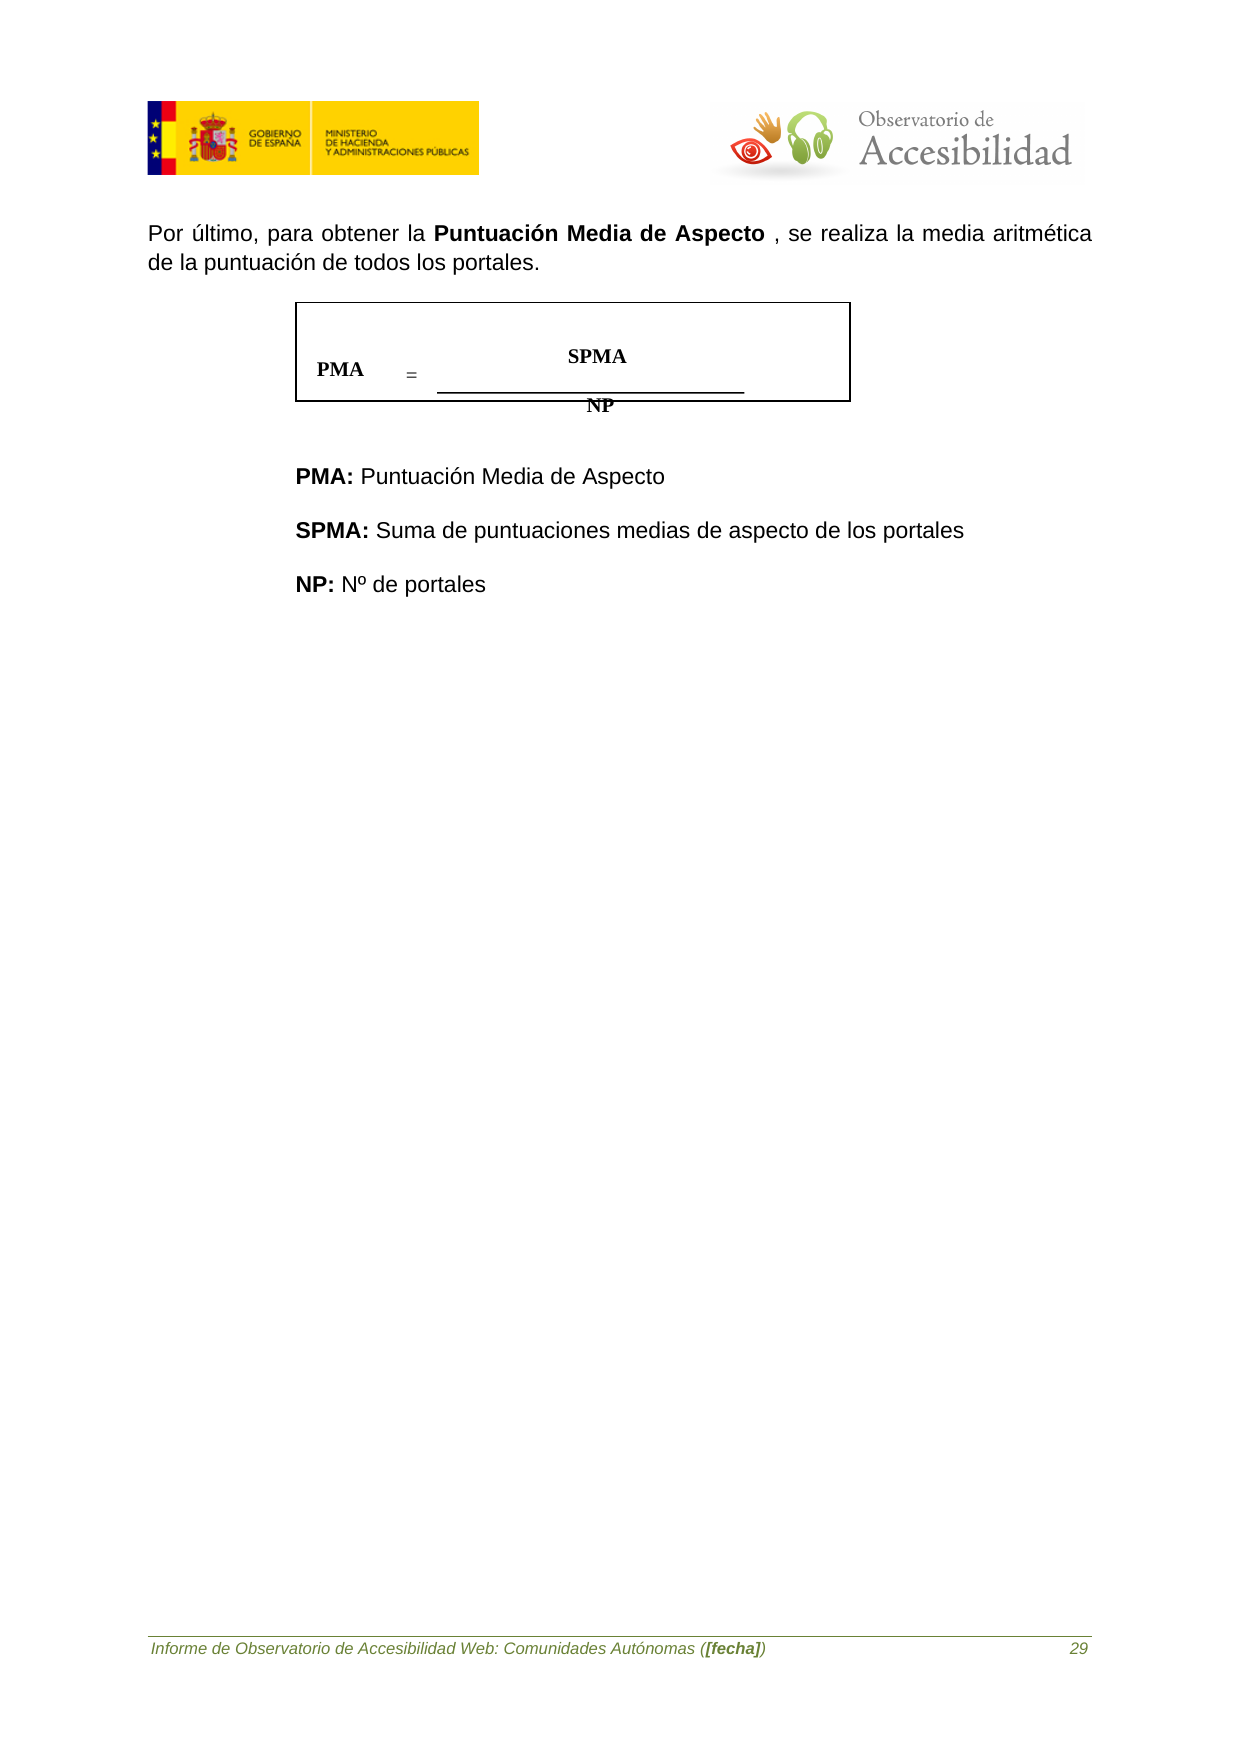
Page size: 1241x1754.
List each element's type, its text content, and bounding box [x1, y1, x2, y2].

picture [147, 101, 479, 175]
text SPMA: Suma de puntuaciones medias de aspecto de los portales [295, 517, 1092, 543]
picture [710, 102, 1086, 185]
text Por último, para obtener la Puntuación Media de Aspecto , se realiza la media aritmética de la puntuación de todos los portales. [148, 220, 1092, 275]
text NP: Nº de portales [295, 571, 1092, 597]
text PMA: Puntuación Media de Aspecto [295, 463, 1092, 489]
